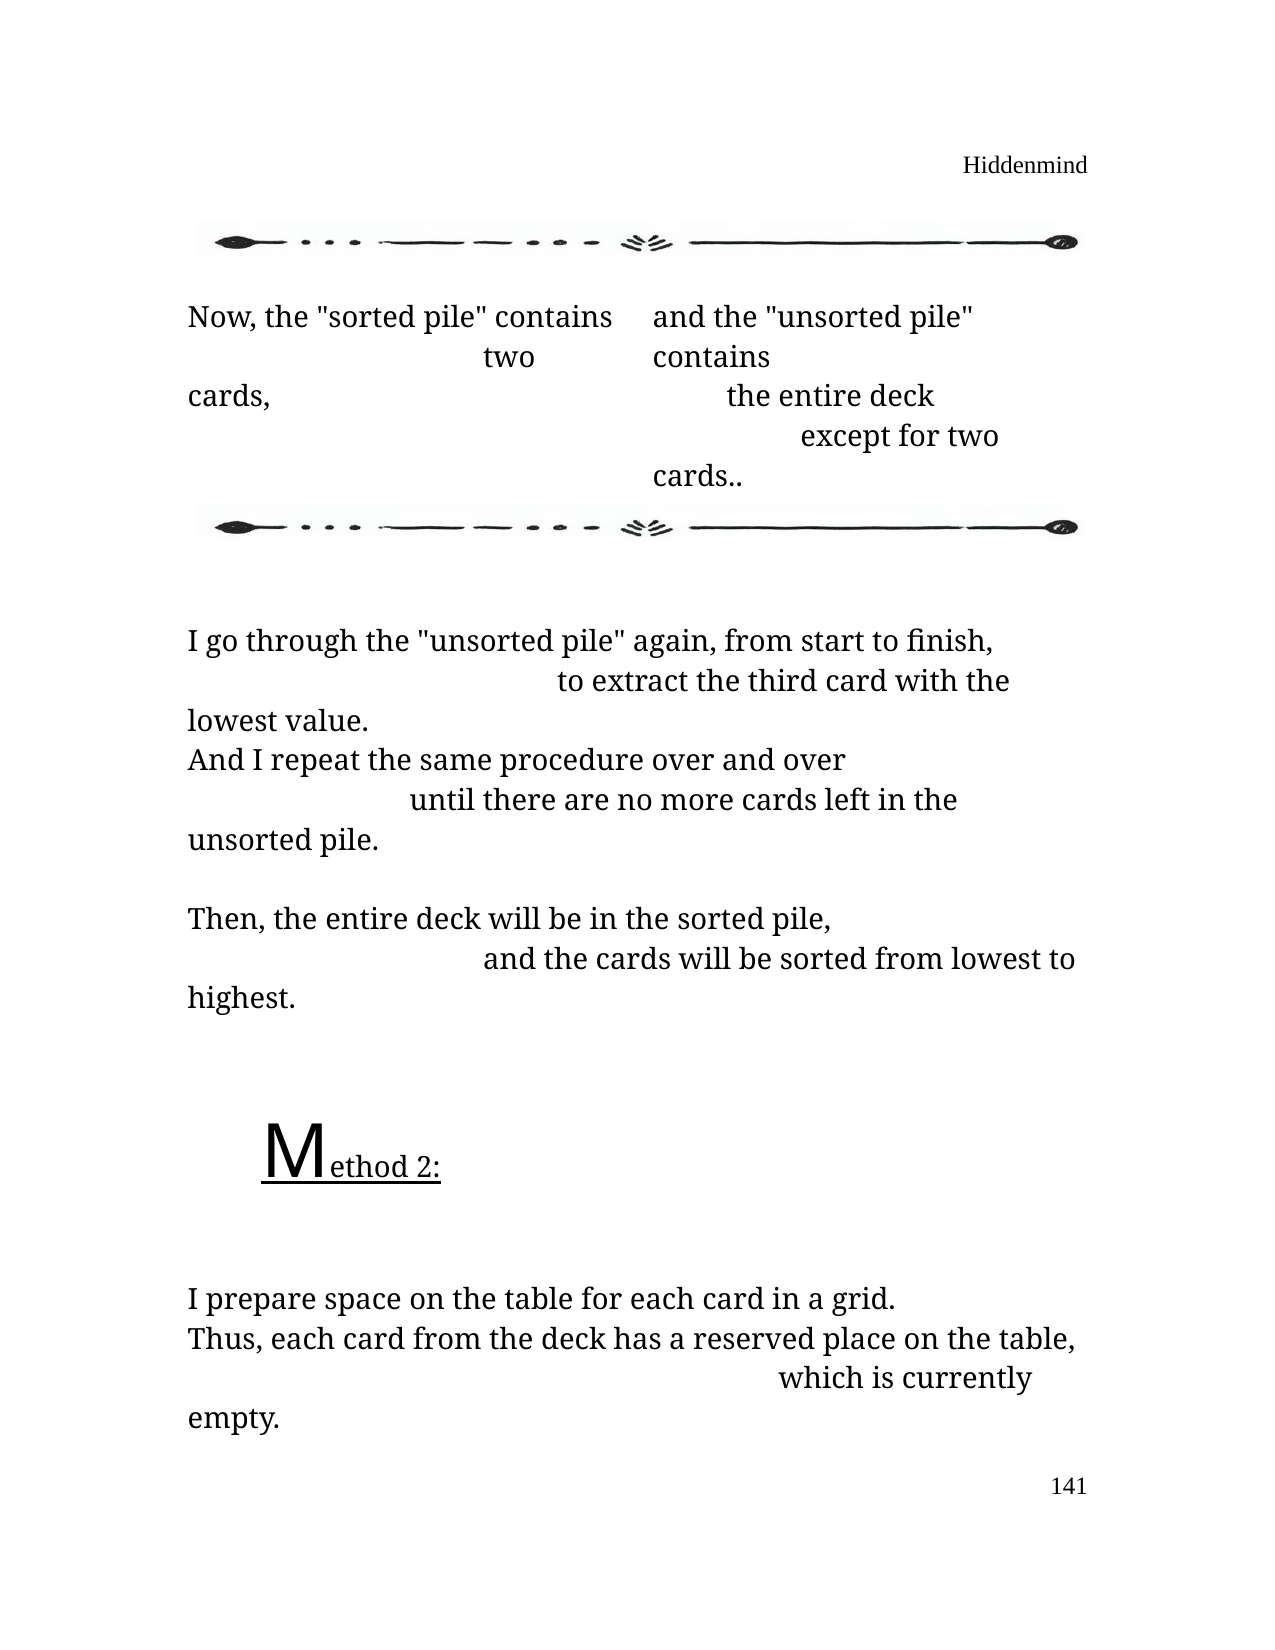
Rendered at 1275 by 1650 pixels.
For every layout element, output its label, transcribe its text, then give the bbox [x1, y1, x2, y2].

text and the cards will be sorted from lowest to highest. [187, 938, 1087, 1017]
text Method 2: [187, 1097, 1087, 1199]
text I go through the "unsorted pile" again, from start to finish, [187, 621, 1087, 660]
text to extract the third card with the lowest value. [187, 660, 1087, 740]
text which is currently empty. [187, 1358, 1087, 1437]
text the entire deck [652, 376, 1087, 415]
picture [198, 220, 1088, 257]
text Then, the entire deck will be in the sorted pile, [187, 898, 1087, 938]
picture [198, 505, 1088, 542]
text Thus, each card from the deck has a reserved place on the table, [187, 1318, 1087, 1358]
text except for two cards.. [652, 415, 1087, 495]
text I prepare space on the table for each card in a grid. [187, 1278, 1087, 1318]
text two cards, [187, 336, 622, 415]
text And I repeat the same procedure over and over [187, 740, 1087, 779]
text Now, the "sorted pile" contains [187, 296, 622, 336]
text and the "unsorted pile" contains [652, 296, 1087, 376]
text until there are no more cards left in the unsorted pile. [187, 779, 1087, 859]
